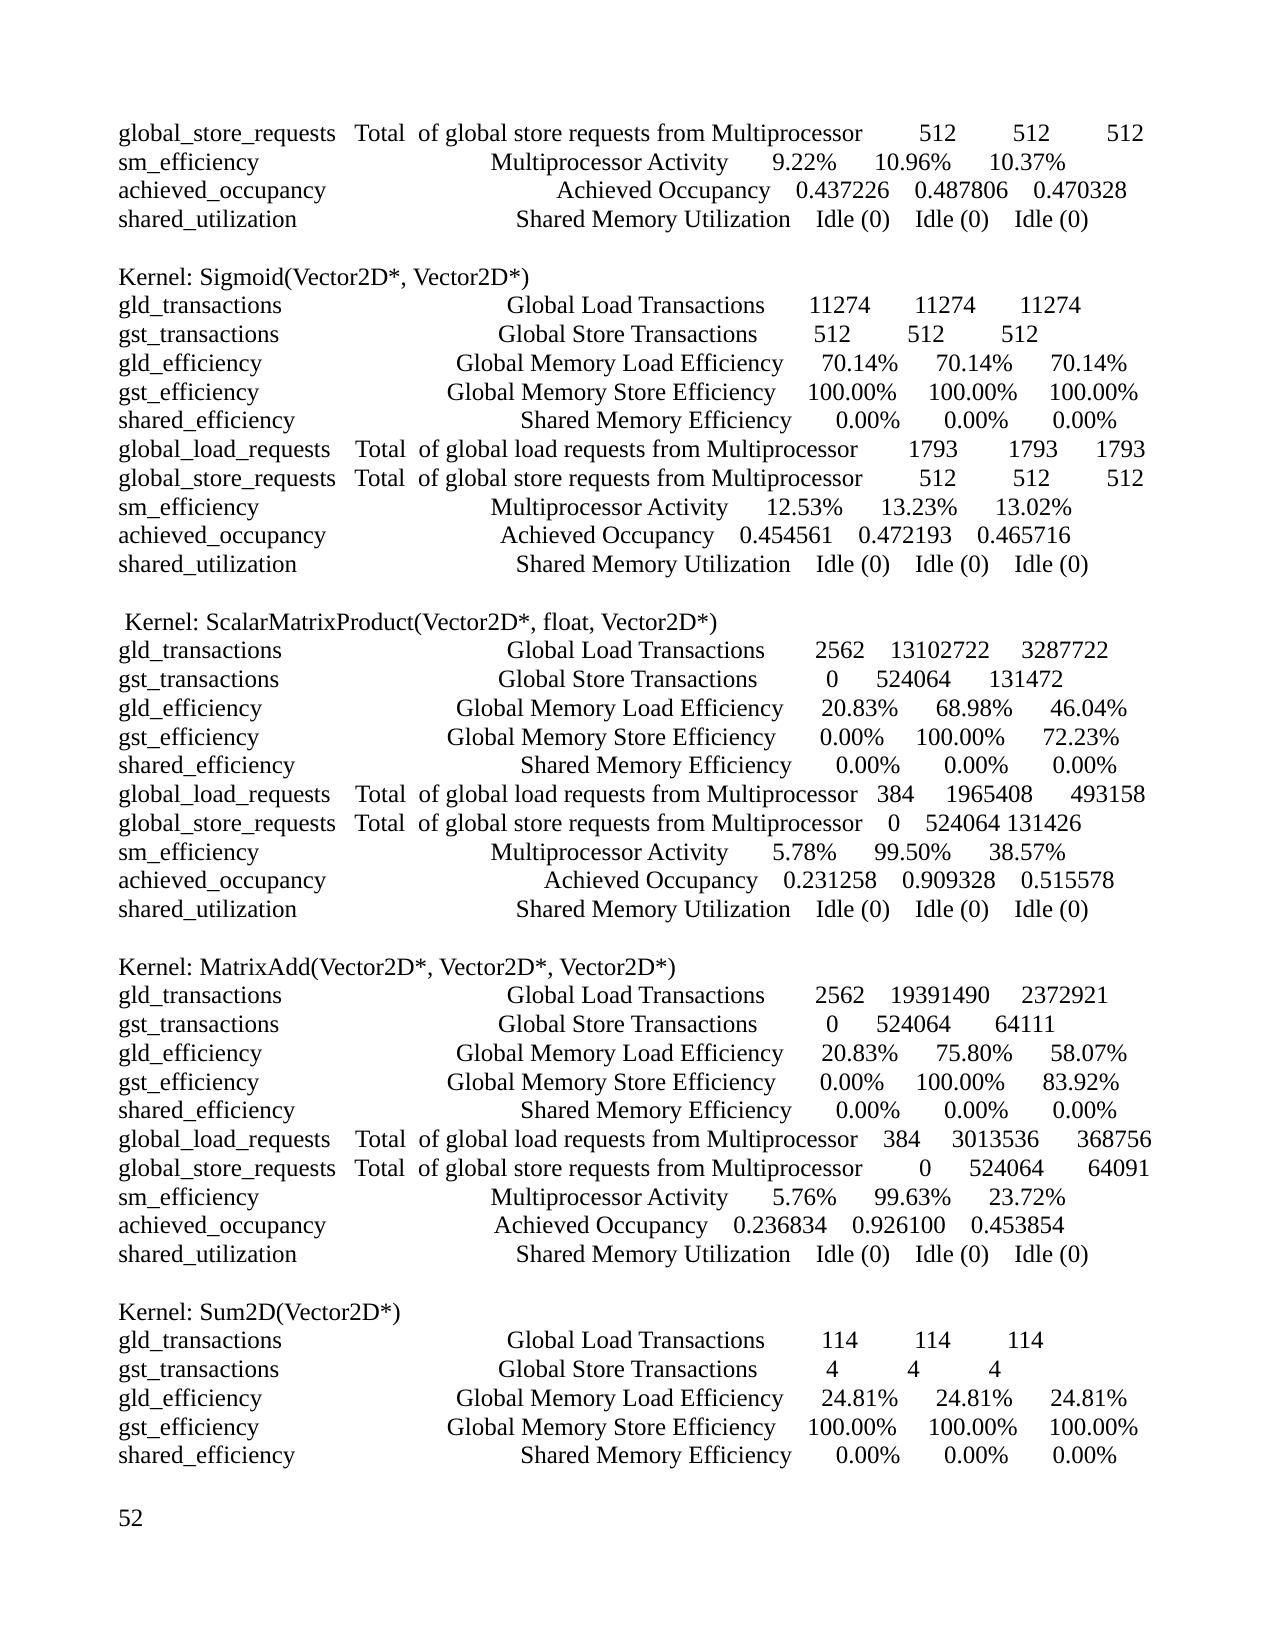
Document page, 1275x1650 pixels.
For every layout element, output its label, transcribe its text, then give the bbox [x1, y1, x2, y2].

text gst_transactions Global Store Transactions 0 524064 64111 [118, 1009, 1157, 1038]
text gst_efficiency Global Memory Store Efficiency 0.00% 100.00% 72.23% [118, 722, 1157, 751]
text achieved_occupancy Achieved Occupancy 0.231258 0.909328 0.515578 [118, 866, 1157, 894]
text gld_efficiency Global Memory Load Efficiency 20.83% 75.80% 58.07% [118, 1038, 1157, 1067]
text global_store_requests Total of global store requests from Multiprocessor 0 524064 131426 [118, 808, 1157, 837]
text gld_transactions Global Load Transactions 114 114 114 [118, 1326, 1157, 1354]
text gst_transactions Global Store Transactions 4 4 4 [118, 1354, 1157, 1383]
text shared_efficiency Shared Memory Efficiency 0.00% 0.00% 0.00% [118, 1096, 1157, 1124]
text shared_efficiency Shared Memory Efficiency 0.00% 0.00% 0.00% [118, 1441, 1157, 1469]
text global_store_requests Total of global store requests from Multiprocessor 0 524064 64091 [118, 1153, 1157, 1182]
text gst_efficiency Global Memory Store Efficiency 100.00% 100.00% 100.00% [118, 377, 1157, 406]
text shared_utilization Shared Memory Utilization Idle (0) Idle (0) Idle (0) [118, 549, 1157, 578]
text gld_efficiency Global Memory Load Efficiency 24.81% 24.81% 24.81% [118, 1383, 1157, 1412]
text sm_efficiency Multiprocessor Activity 9.22% 10.96% 10.37% [118, 147, 1157, 176]
text gst_efficiency Global Memory Store Efficiency 0.00% 100.00% 83.92% [118, 1067, 1157, 1096]
text sm_efficiency Multiprocessor Activity 5.78% 99.50% 38.57% [118, 837, 1157, 866]
text gst_transactions Global Store Transactions 0 524064 131472 [118, 664, 1157, 693]
text gld_transactions Global Load Transactions 2562 13102722 3287722 [118, 636, 1157, 664]
text achieved_occupancy Achieved Occupancy 0.236834 0.926100 0.453854 [118, 1211, 1157, 1239]
text gst_transactions Global Store Transactions 512 512 512 [118, 319, 1157, 348]
text global_load_requests Total of global load requests from Multiprocessor 384 1965408 493158 [118, 779, 1157, 808]
text shared_efficiency Shared Memory Efficiency 0.00% 0.00% 0.00% [118, 751, 1157, 779]
text gld_efficiency Global Memory Load Efficiency 70.14% 70.14% 70.14% [118, 348, 1157, 377]
text sm_efficiency Multiprocessor Activity 12.53% 13.23% 13.02% [118, 492, 1157, 521]
text global_store_requests Total of global store requests from Multiprocessor 512 512 512 [118, 463, 1157, 492]
text achieved_occupancy Achieved Occupancy 0.437226 0.487806 0.470328 [118, 176, 1157, 204]
text gld_transactions Global Load Transactions 2562 19391490 2372921 [118, 981, 1157, 1009]
text shared_utilization Shared Memory Utilization Idle (0) Idle (0) Idle (0) [118, 1239, 1157, 1268]
text shared_utilization Shared Memory Utilization Idle (0) Idle (0) Idle (0) [118, 894, 1157, 923]
text Kernel: Sum2D(Vector2D*) [118, 1297, 1157, 1326]
text gld_efficiency Global Memory Load Efficiency 20.83% 68.98% 46.04% [118, 693, 1157, 722]
text global_load_requests Total of global load requests from Multiprocessor 384 3013536 368756 [118, 1124, 1157, 1153]
text global_load_requests Total of global load requests from Multiprocessor 1793 1793 1793 [118, 434, 1157, 463]
text Kernel: ScalarMatrixProduct(Vector2D*, float, Vector2D*) [118, 607, 1157, 636]
text shared_efficiency Shared Memory Efficiency 0.00% 0.00% 0.00% [118, 406, 1157, 434]
text shared_utilization Shared Memory Utilization Idle (0) Idle (0) Idle (0) [118, 204, 1157, 233]
text Kernel: MatrixAdd(Vector2D*, Vector2D*, Vector2D*) [118, 952, 1157, 981]
text gld_transactions Global Load Transactions 11274 11274 11274 [118, 291, 1157, 319]
text Kernel: Sigmoid(Vector2D*, Vector2D*) [118, 262, 1157, 291]
text achieved_occupancy Achieved Occupancy 0.454561 0.472193 0.465716 [118, 521, 1157, 549]
text global_store_requests Total of global store requests from Multiprocessor 512 512 512 [118, 118, 1157, 147]
text gst_efficiency Global Memory Store Efficiency 100.00% 100.00% 100.00% [118, 1412, 1157, 1441]
text sm_efficiency Multiprocessor Activity 5.76% 99.63% 23.72% [118, 1182, 1157, 1211]
